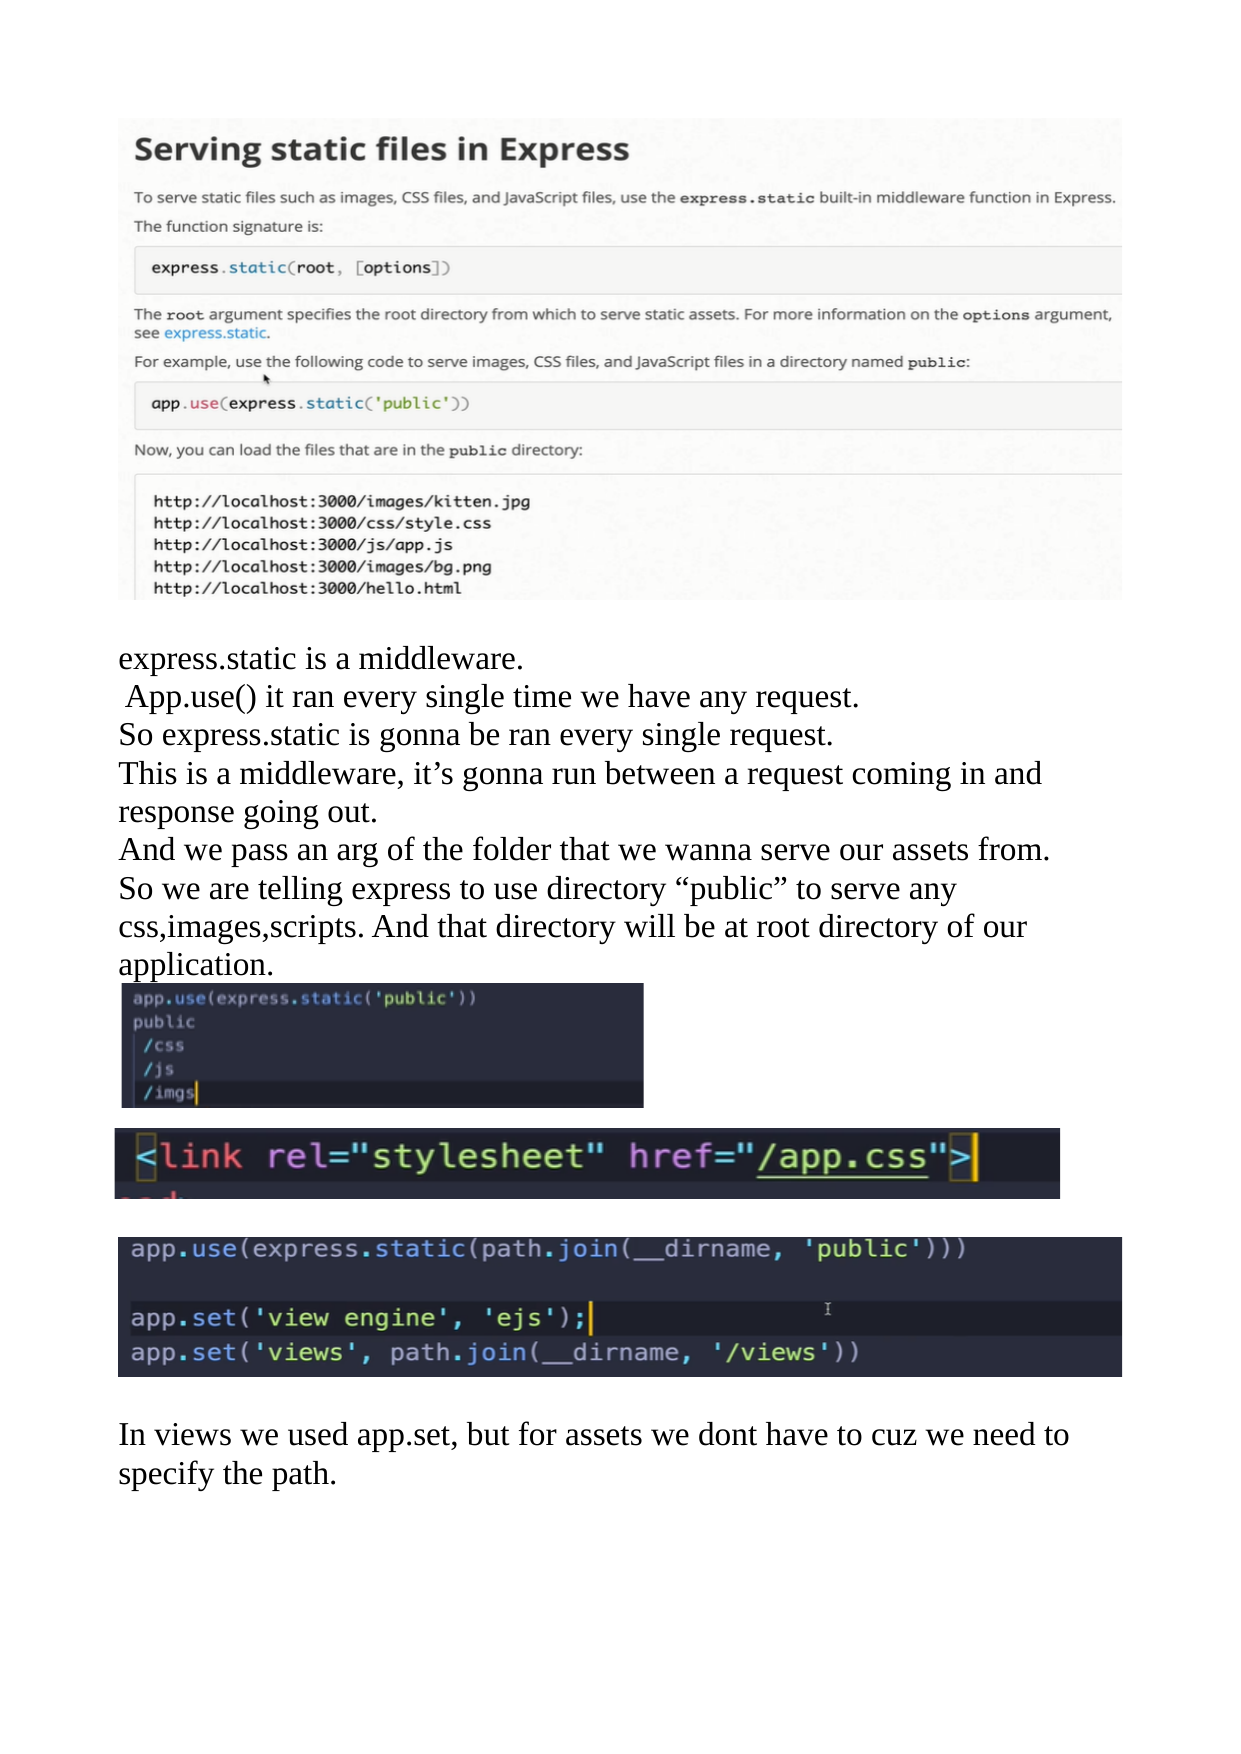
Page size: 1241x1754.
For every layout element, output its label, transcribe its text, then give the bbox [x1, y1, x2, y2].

text In views we used app.set, but for assets we dont have to cuz we need to specify the path. [118, 1414, 1122, 1491]
picture [114, 1128, 1060, 1199]
picture [118, 1237, 1123, 1377]
picture [121, 983, 644, 1108]
text This is a middleware, it’s gonna run between a request coming in and response going out. [118, 753, 1122, 830]
text So express.static is gonna be ran every single request. [118, 715, 1122, 753]
text express.static is a middleware. [118, 638, 1122, 676]
text And we pass an arg of the folder that we wanna serve our assets from. [118, 830, 1122, 868]
picture [118, 118, 1123, 600]
text App.use() it ran every single time we have any request. [118, 676, 1122, 715]
text So we are telling express to use directory “public” to serve any css,images,scripts. And that directory will be at root directory of our application. [118, 868, 1122, 983]
